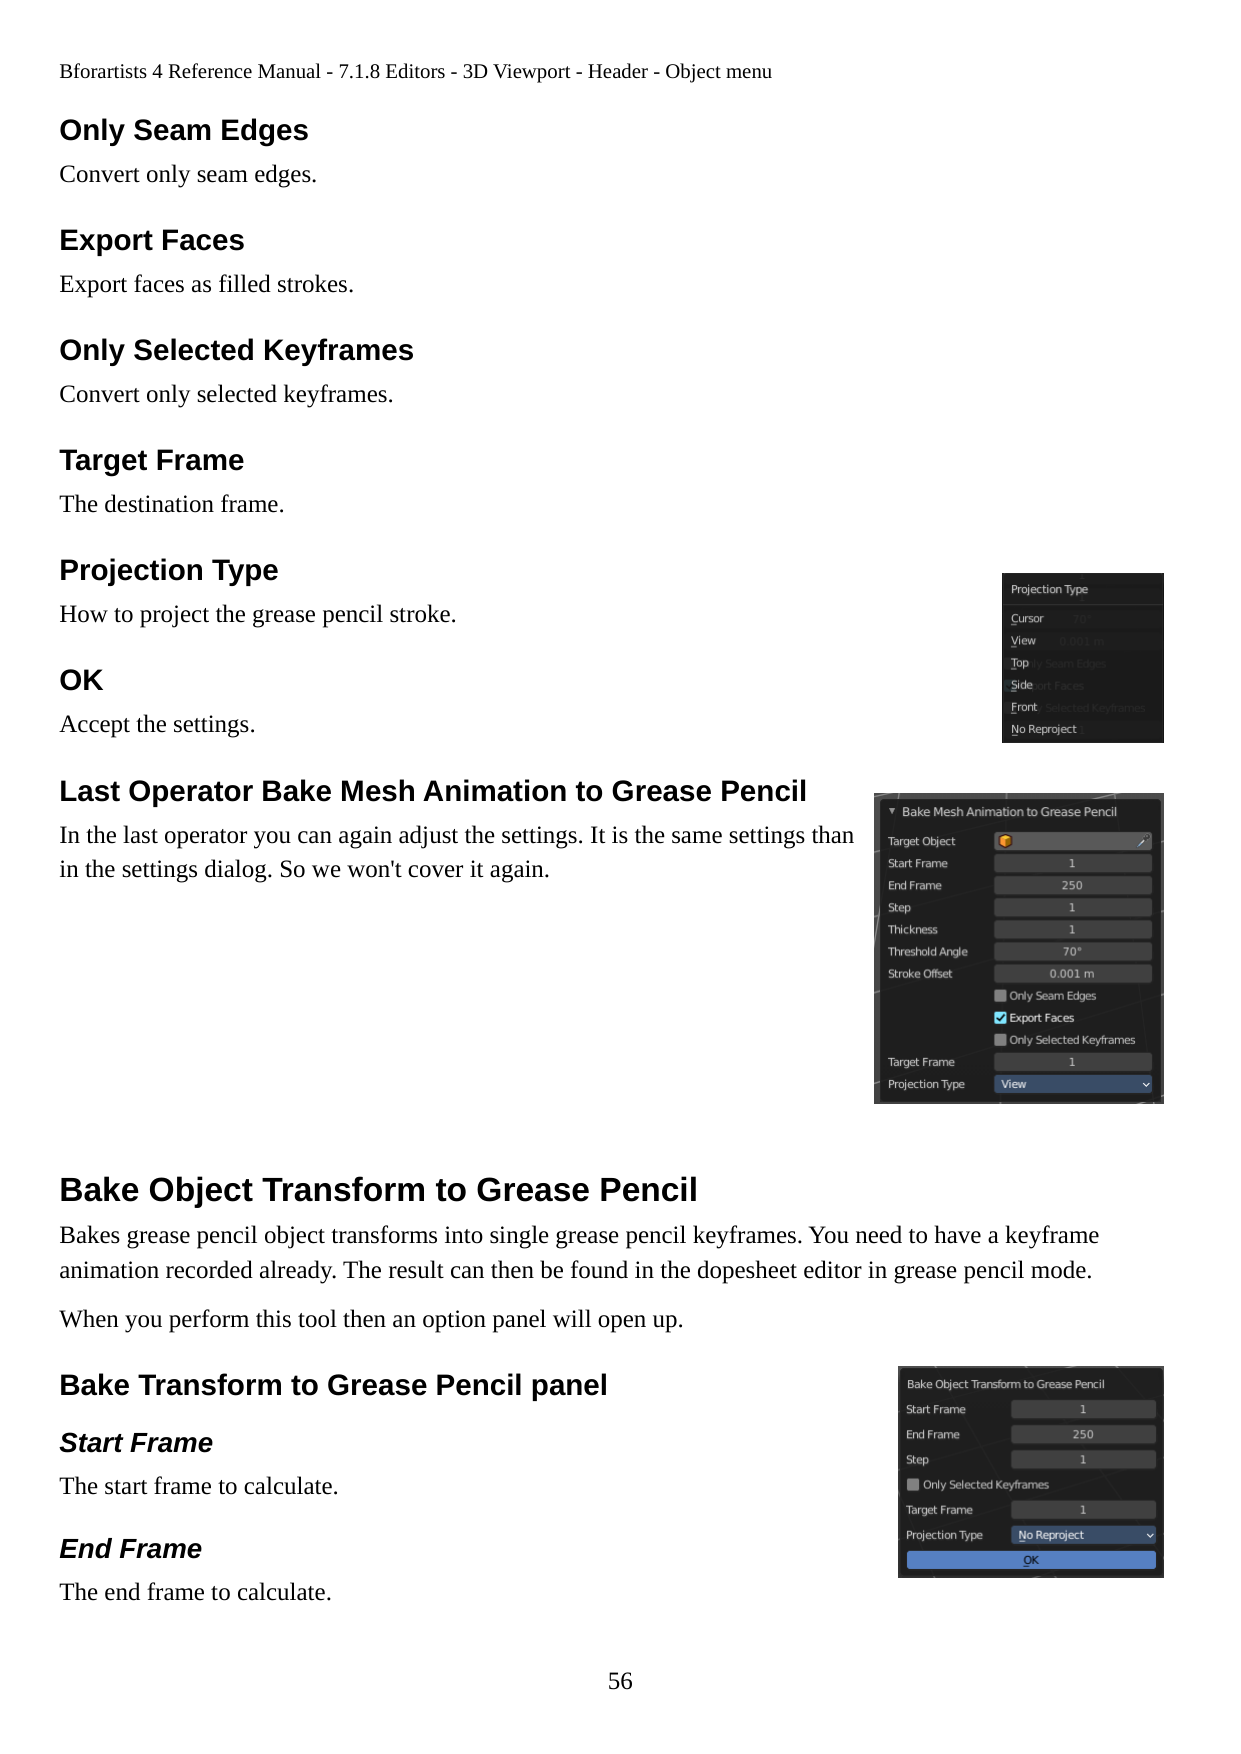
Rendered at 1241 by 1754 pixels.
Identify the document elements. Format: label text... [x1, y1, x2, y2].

subtitle [1164, 663, 1181, 697]
subtitle End Frame [59, 1533, 898, 1564]
text The destination frame. [59, 489, 1181, 518]
picture [898, 1366, 1164, 1578]
subtitle [1164, 1533, 1181, 1564]
subtitle Last Operator Bake Mesh Animation to Grease Pencil [59, 773, 1181, 807]
subtitle Export Faces [59, 223, 1181, 257]
text Accept the settings. [59, 709, 1002, 738]
picture [874, 793, 1164, 1104]
text Convert only selected keyframes. [59, 379, 1181, 408]
subtitle Start Frame [59, 1427, 898, 1458]
subtitle Bake Object Transform to Grease Pencil [59, 1169, 1181, 1208]
text [1164, 709, 1181, 738]
text Bakes grease pencil object transforms into single grease pencil keyframes. You need to have a keyframe animation recorded already. The result can then be found in the dopesheet editor in grease pencil mode. [59, 1221, 1181, 1284]
text How to project the grease pencil stroke. [59, 599, 1002, 628]
subtitle Bake Transform to Grease Pencil panel [59, 1368, 898, 1402]
text The start frame to calculate. [59, 1471, 898, 1500]
text The end frame to calculate. [59, 1577, 1181, 1606]
subtitle OK [59, 663, 1002, 697]
subtitle [1164, 1427, 1181, 1458]
subtitle Only Selected Keyframes [59, 333, 1181, 367]
text Convert only seam edges. [59, 159, 1181, 188]
text When you perform this tool then an option panel will open up. [59, 1304, 1181, 1333]
picture [1002, 573, 1164, 743]
subtitle Target Frame [59, 443, 1181, 477]
subtitle Only Seam Edges [59, 113, 1181, 147]
text Export faces as filled strokes. [59, 269, 1181, 298]
text In the last operator you can again adjust the settings. It is the same settings than in the settings dialog. So we won't cover it again. [59, 820, 874, 883]
subtitle Projection Type [59, 553, 1181, 587]
